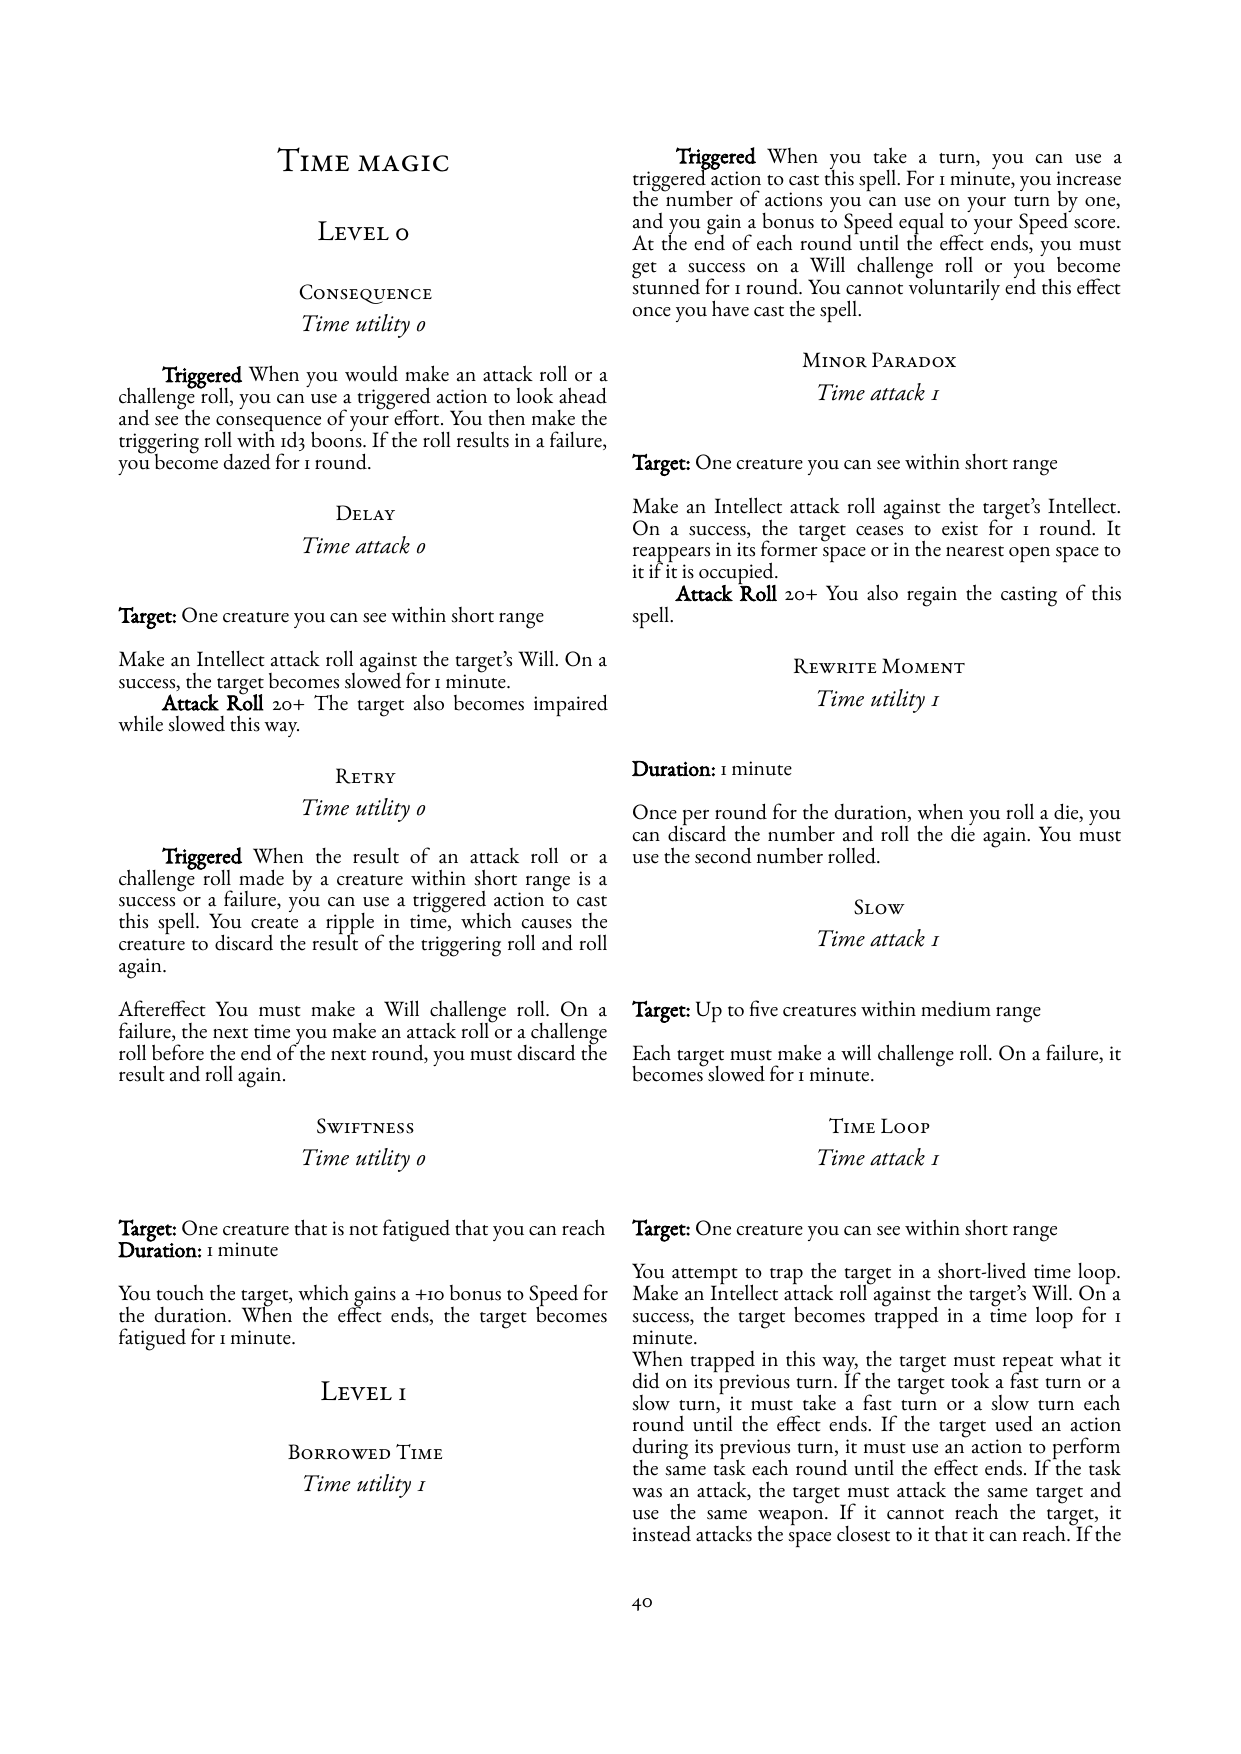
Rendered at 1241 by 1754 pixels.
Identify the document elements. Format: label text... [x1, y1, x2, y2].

subtitle Time utility 0 [118, 314, 608, 339]
text Triggered When you take a turn, you can use a triggered action to cast this spell. For 1 minute, you increase the number of actions you can use on your turn by one, and you gain a bonus to Speed equal to your Speed score. At the end of each round until the effect ends, you must get a success on a Will challenge roll or you become stunned for 1 round. You cannot voluntarily end this effect once you have cast the spell. [632, 148, 1122, 323]
subtitle Borrowed Time [118, 1444, 608, 1466]
text Aftereffect You must make a Will challenge roll. On a failure, the next time you make an attack roll or a challenge roll before the end of the next round, you must discard the result and roll again. [118, 991, 608, 1088]
list Target: One creature you can see within short range [632, 437, 1122, 476]
subtitle Time utility 0 [118, 798, 608, 822]
text Triggered When the result of an attack roll or a challenge roll made by a creature within short range is a success or a failure, you can use a triggered action to cast this spell. You create a ripple in time, which causes the creature to discard the result of the triggering roll and roll again. [118, 840, 608, 979]
list Target: Up to five creatures within medium range [632, 983, 1122, 1023]
subtitle Rewrite Moment [632, 658, 1122, 680]
subtitle Level 0 [118, 220, 608, 248]
list Target: One creature you can see within short range [118, 590, 608, 629]
text Attack Roll 20+ You also regain the casting of this spell. [632, 585, 1122, 629]
subtitle Time Loop [632, 1118, 1122, 1139]
subtitle Time attack 1 [632, 1148, 1122, 1172]
subtitle Swiftness [118, 1118, 608, 1139]
list Target: One creature that is not fatigued that you can reach [118, 1202, 608, 1241]
subtitle Time utility 1 [118, 1475, 608, 1499]
text Triggered When you would make an attack roll or a challenge roll, you can use a triggered action to look ahead and see the consequence of your effort. You then make the triggering roll with 1d3 boons. If the roll results in a failure, you become dazed for 1 round. [118, 356, 608, 476]
subtitle Time magic [118, 148, 608, 182]
subtitle Time utility 1 [632, 689, 1122, 713]
text Once per round for the duration, when you roll a die, you can discard the number and roll the die again. You must use the second number rolled. [632, 794, 1122, 869]
text Make an Intellect attack roll against the target’s Intellect. On a success, the target ceases to exist for 1 round. It reappears in its former space or in the nearest open space to it if it is occupied. [632, 488, 1122, 585]
subtitle Slow [632, 899, 1122, 921]
text Each target must make a will challenge roll. On a failure, it becomes slowed for 1 minute. [632, 1034, 1122, 1088]
text You attempt to trap the target in a short-lived time loop. Make an Intellect attack roll against the target’s Will. On a success, the target becomes trapped in a time loop for 1 minute. [632, 1253, 1122, 1351]
subtitle Consequence [118, 284, 608, 306]
subtitle Time attack 1 [632, 383, 1122, 407]
subtitle Level 1 [118, 1380, 608, 1409]
subtitle Retry [118, 768, 608, 789]
subtitle Minor Paradox [632, 352, 1122, 374]
text When trapped in this way, the target must repeat what it did on its previous turn. If the target took a fast turn or a slow turn, it must take a fast turn or a slow turn each round until the effect ends. If the target used an action during its previous turn, it must use an action to perform the same task each round until the effect ends. If the task was an attack, the target must attack the same target and use the same weapon. If it cannot reach the target, it instead attacks the space closest to it that it can reach. If the [632, 1351, 1122, 1548]
list Duration: 1 minute [118, 1241, 608, 1263]
list Duration: 1 minute [632, 743, 1122, 782]
text Attack Roll 20+ The target also becomes impaired while slowed this way. [118, 694, 608, 738]
text Make an Intellect attack roll against the target’s Will. On a success, the target becomes slowed for 1 minute. [118, 641, 608, 694]
subtitle Time attack 0 [118, 536, 608, 560]
subtitle Delay [118, 505, 608, 527]
subtitle Time attack 1 [632, 930, 1122, 954]
subtitle Time utility 0 [118, 1148, 608, 1172]
list Target: One creature you can see within short range [632, 1202, 1122, 1241]
text You touch the target, which gains a +10 bonus to Speed for the duration. When the effect ends, the target becomes fatigued for 1 minute. [118, 1275, 608, 1351]
